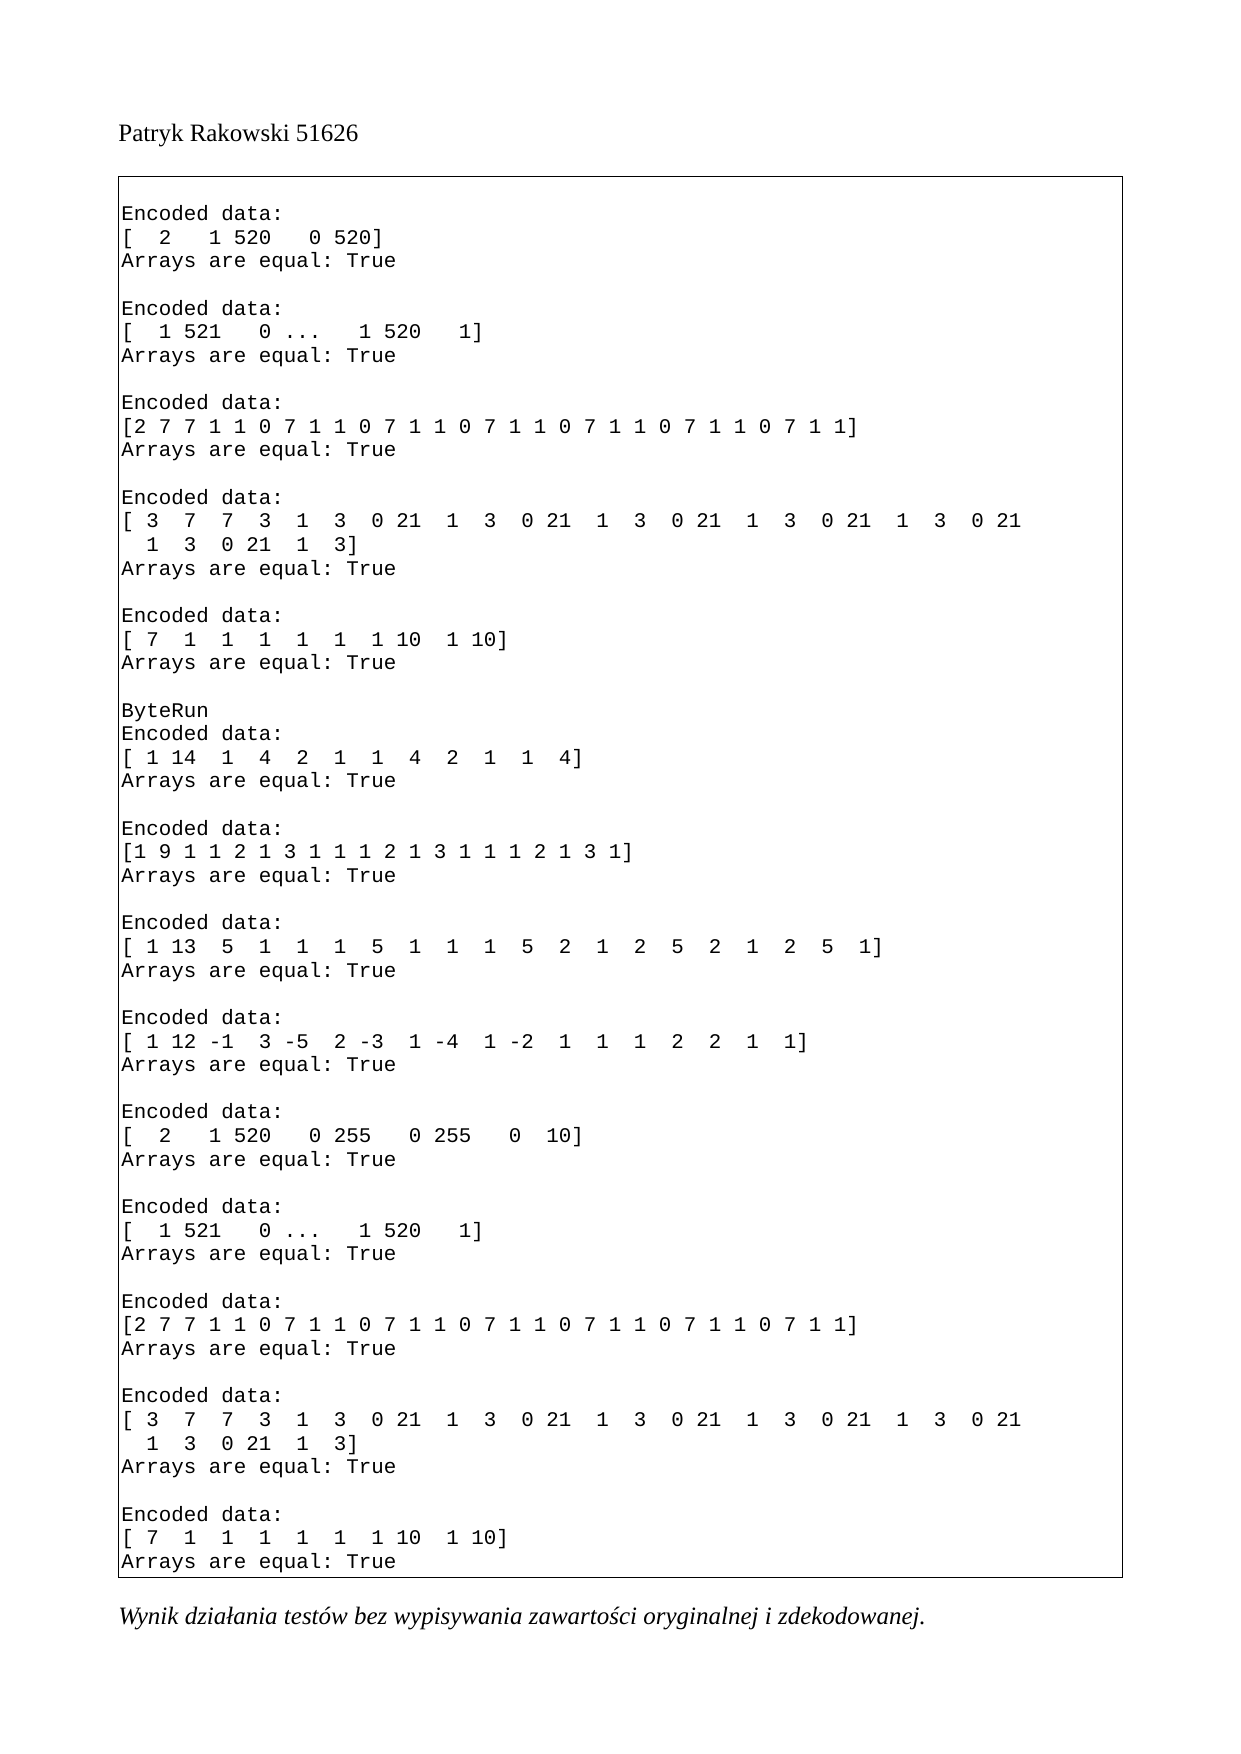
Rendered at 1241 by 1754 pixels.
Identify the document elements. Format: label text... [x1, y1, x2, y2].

text Encoded data: [119, 1288, 1122, 1311]
text [ 1 521 0 ... 1 520 1] [119, 318, 1122, 342]
text [ 3 7 7 3 1 3 0 21 1 3 0 21 1 3 0 21 1 3 0 21 1 3 0 21 [119, 507, 1122, 531]
text Encoded data: [119, 294, 1122, 318]
text [ 7 1 1 1 1 1 1 10 1 10] [119, 626, 1122, 649]
text Wynik działania testów bez wypisywania zawartości oryginalnej i zdekodowanej. [118, 1601, 1122, 1630]
text Encoded data: [119, 1382, 1122, 1406]
text Arrays are equal: True [119, 1335, 1122, 1362]
text Arrays are equal: True [119, 862, 1122, 889]
text Arrays are equal: True [119, 1051, 1122, 1078]
text [1 9 1 1 2 1 3 1 1 1 2 1 3 1 1 1 2 1 3 1] [119, 838, 1122, 862]
text 1 3 0 21 1 3] [119, 1429, 1122, 1453]
text ByteRun [119, 697, 1122, 720]
text Arrays are equal: True [119, 1240, 1122, 1267]
text Arrays are equal: True [119, 767, 1122, 794]
text Encoded data: [119, 602, 1122, 626]
text [ 1 12 -1 3 -5 2 -3 1 -4 1 -2 1 1 1 2 2 1 1] [119, 1028, 1122, 1051]
text Encoded data: [119, 1004, 1122, 1028]
text [2 7 7 1 1 0 7 1 1 0 7 1 1 0 7 1 1 0 7 1 1 0 7 1 1 0 7 1 1] [119, 1311, 1122, 1335]
text Arrays are equal: True [119, 342, 1122, 368]
text 1 3 0 21 1 3] [119, 531, 1122, 555]
text [2 7 7 1 1 0 7 1 1 0 7 1 1 0 7 1 1 0 7 1 1 0 7 1 1 0 7 1 1] [119, 413, 1122, 436]
text Arrays are equal: True [119, 555, 1122, 581]
text Arrays are equal: True [119, 957, 1122, 983]
text [ 3 7 7 3 1 3 0 21 1 3 0 21 1 3 0 21 1 3 0 21 1 3 0 21 [119, 1406, 1122, 1429]
text [ 1 14 1 4 2 1 1 4 2 1 1 4] [119, 744, 1122, 767]
text Arrays are equal: True [119, 1453, 1122, 1480]
text Encoded data: [119, 815, 1122, 838]
text Encoded data: [119, 200, 1122, 224]
text Arrays are equal: True [119, 649, 1122, 676]
text Encoded data: [119, 1098, 1122, 1122]
text [ 7 1 1 1 1 1 1 10 1 10] [119, 1524, 1122, 1548]
text Arrays are equal: True [119, 436, 1122, 463]
text [ 2 1 520 0 520] [119, 224, 1122, 247]
text Encoded data: [119, 909, 1122, 933]
text Arrays are equal: True [119, 1146, 1122, 1172]
text [ 1 521 0 ... 1 520 1] [119, 1217, 1122, 1240]
text Encoded data: [119, 1193, 1122, 1217]
text Arrays are equal: True [119, 247, 1122, 274]
text [ 2 1 520 0 255 0 255 0 10] [119, 1122, 1122, 1146]
text Encoded data: [119, 1501, 1122, 1524]
text Encoded data: [119, 389, 1122, 413]
text Arrays are equal: True [119, 1548, 1122, 1577]
text Encoded data: [119, 484, 1122, 507]
text [ 1 13 5 1 1 1 5 1 1 1 5 2 1 2 5 2 1 2 5 1] [119, 933, 1122, 957]
text Encoded data: [119, 720, 1122, 744]
